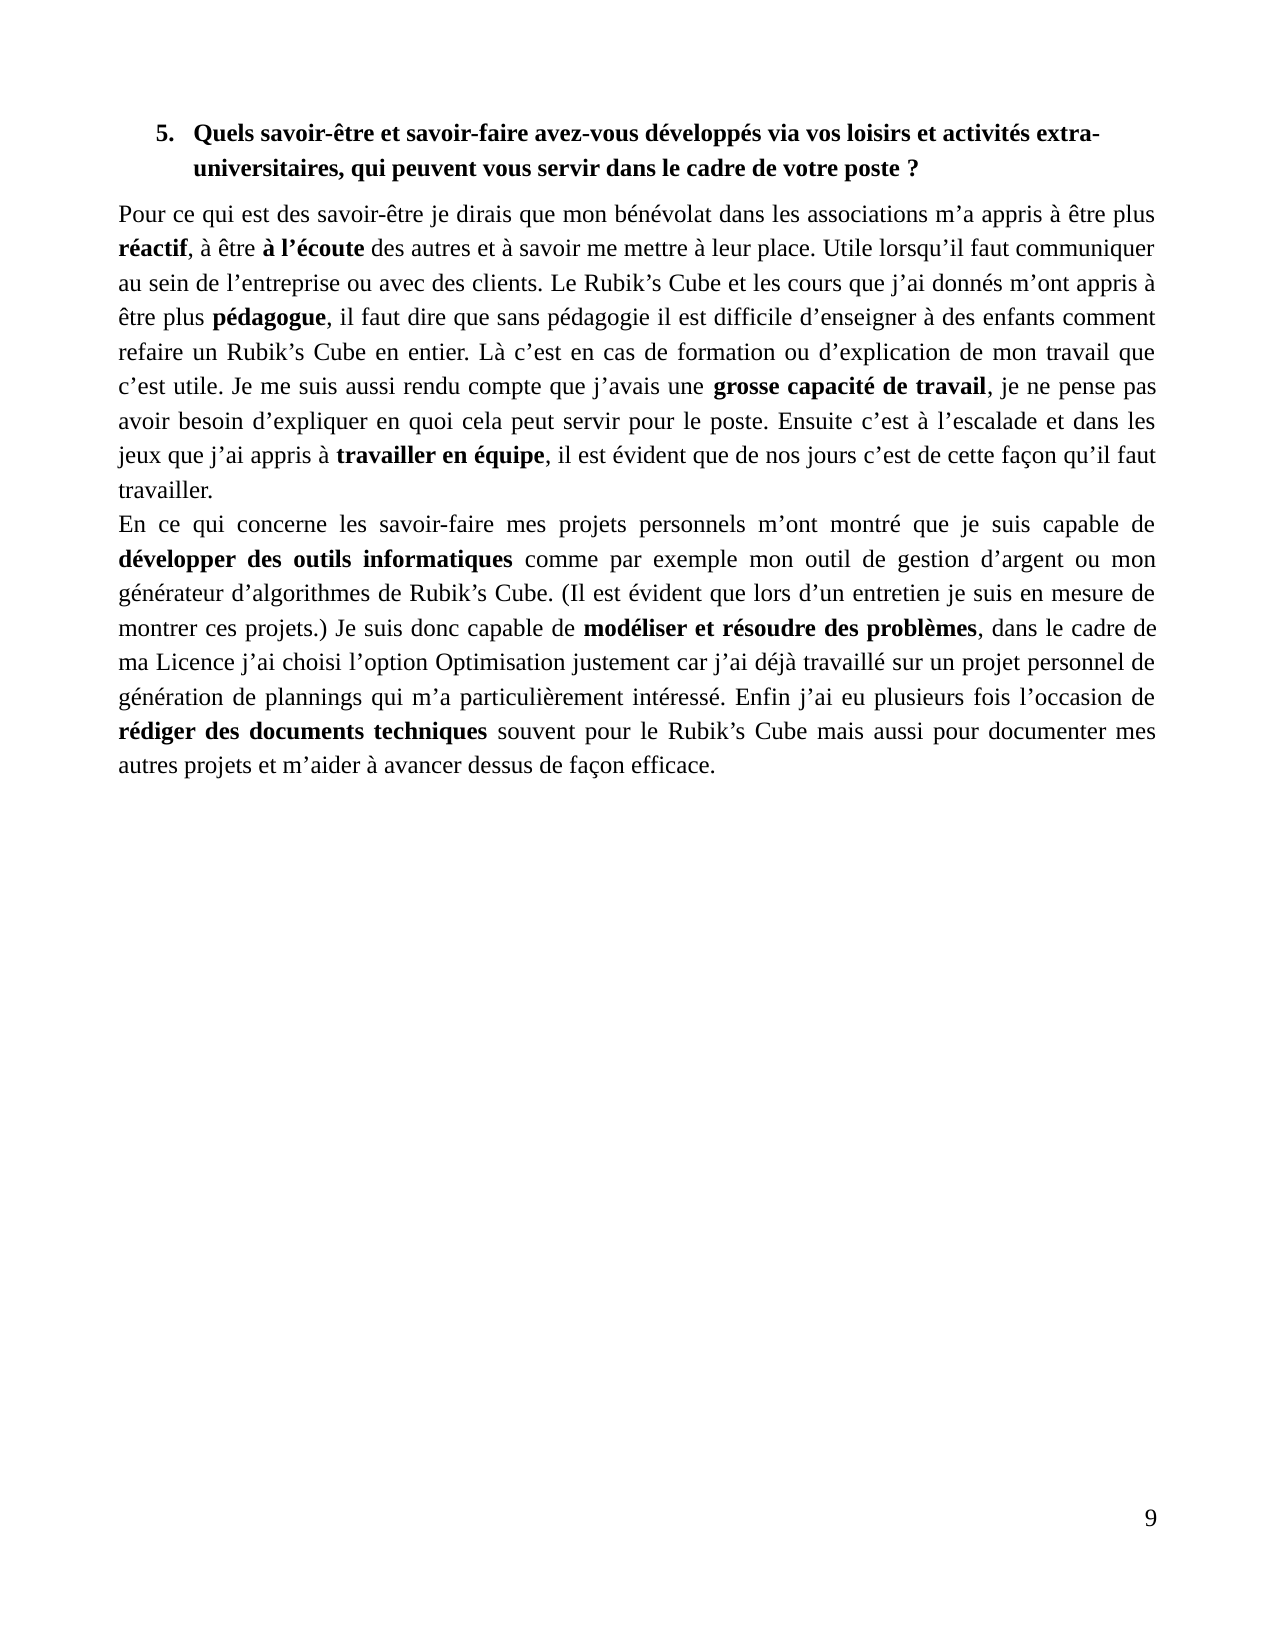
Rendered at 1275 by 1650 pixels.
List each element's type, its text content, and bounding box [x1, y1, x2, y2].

text En ce qui concerne les savoir-faire mes projets personnels m’ont montré que je suis capable de développer des outils informatiques comme par exemple mon outil de gestion d’argent ou mon générateur d’algorithmes de Rubik’s Cube. (Il est évident que lors d’un entretien je suis en mesure de montrer ces projets.) Je suis donc capable de modéliser et résoudre des problèmes, dans le cadre de ma Licence j’ai choisi l’option Optimisation justement car j’ai déjà travaillé sur un projet personnel de génération de plannings qui m’a particulièrement intéressé. Enfin j’ai eu plusieurs fois l’occasion de rédiger des documents techniques souvent pour le Rubik’s Cube mais aussi pour documenter mes autres projets et m’aider à avancer dessus de façon efficace. [118, 509, 1157, 779]
list Quels savoir-être et savoir-faire avez-vous développés via vos loisirs et activités extra-universitaires, qui peuvent vous servir dans le cadre de votre poste ? [156, 118, 1157, 181]
text Pour ce qui est des savoir-être je dirais que mon bénévolat dans les associations m’a appris à être plus réactif, à être à l’écoute des autres et à savoir me mettre à leur place. Utile lorsqu’il faut communiquer au sein de l’entreprise ou avec des clients. Le Rubik’s Cube et les cours que j’ai donnés m’ont appris à être plus pédagogue, il faut dire que sans pédagogie il est difficile d’enseigner à des enfants comment refaire un Rubik’s Cube en entier. Là c’est en cas de formation ou d’explication de mon travail que c’est utile. Je me suis aussi rendu compte que j’avais une grosse capacité de travail, je ne pense pas avoir besoin d’expliquer en quoi cela peut servir pour le poste. Ensuite c’est à l’escalade et dans les jeux que j’ai appris à travailler en équipe, il est évident que de nos jours c’est de cette façon qu’il faut travailler. [118, 199, 1157, 503]
